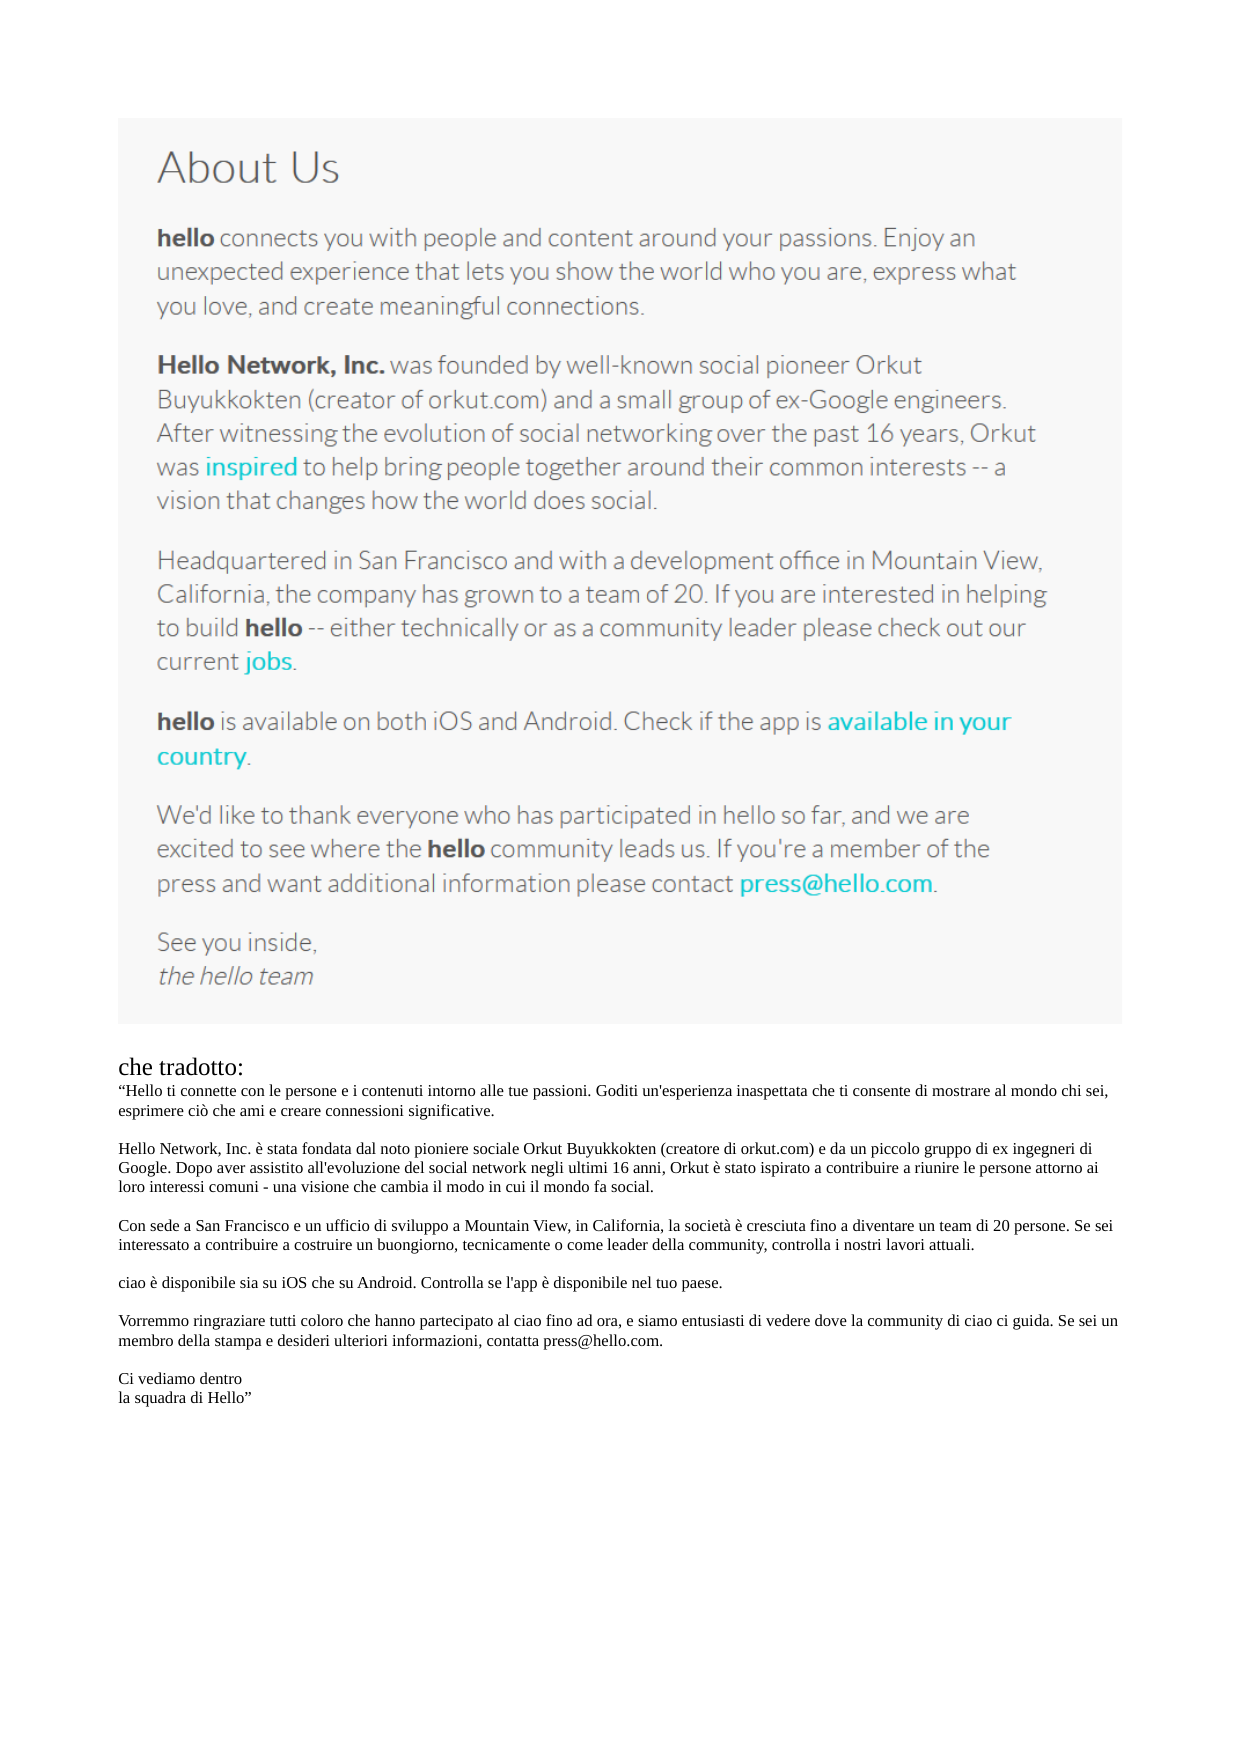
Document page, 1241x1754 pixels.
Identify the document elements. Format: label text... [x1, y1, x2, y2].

picture [118, 118, 1123, 1024]
text “Hello ti connette con le persone e i contenuti intorno alle tue passioni. Goditi un'esperienza inaspettata che ti consente di mostrare al mondo chi sei, esprimere ciò che ami e creare connessioni significative. Hello Network, Inc. è stata fondata dal noto pioniere sociale Orkut Buyukkokten (creatore di orkut.com) e da un piccolo gruppo di ex ingegneri di Google. Dopo aver assistito all'evoluzione del social network negli ultimi 16 anni, Orkut è stato ispirato a contribuire a riunire le persone attorno ai loro interessi comuni - una visione che cambia il modo in cui il mondo fa social. Con sede a San Francisco e un ufficio di sviluppo a Mountain View, in California, la società è cresciuta fino a diventare un team di 20 persone. Se sei interessato a contribuire a costruire un buongiorno, tecnicamente o come leader della community, controlla i nostri lavori attuali. ciao è disponibile sia su iOS che su Android. Controlla se l'app è disponibile nel tuo paese. Vorremmo ringraziare tutti coloro che hanno partecipato al ciao fino ad ora, e siamo entusiasti di vedere dove la community di ciao ci guida. Se sei un membro della stampa e desideri ulteriori informazioni, contatta press@hello.com. Ci vediamo dentro la squadra di Hello” [118, 1081, 1122, 1407]
text che tradotto: [118, 1052, 1122, 1081]
